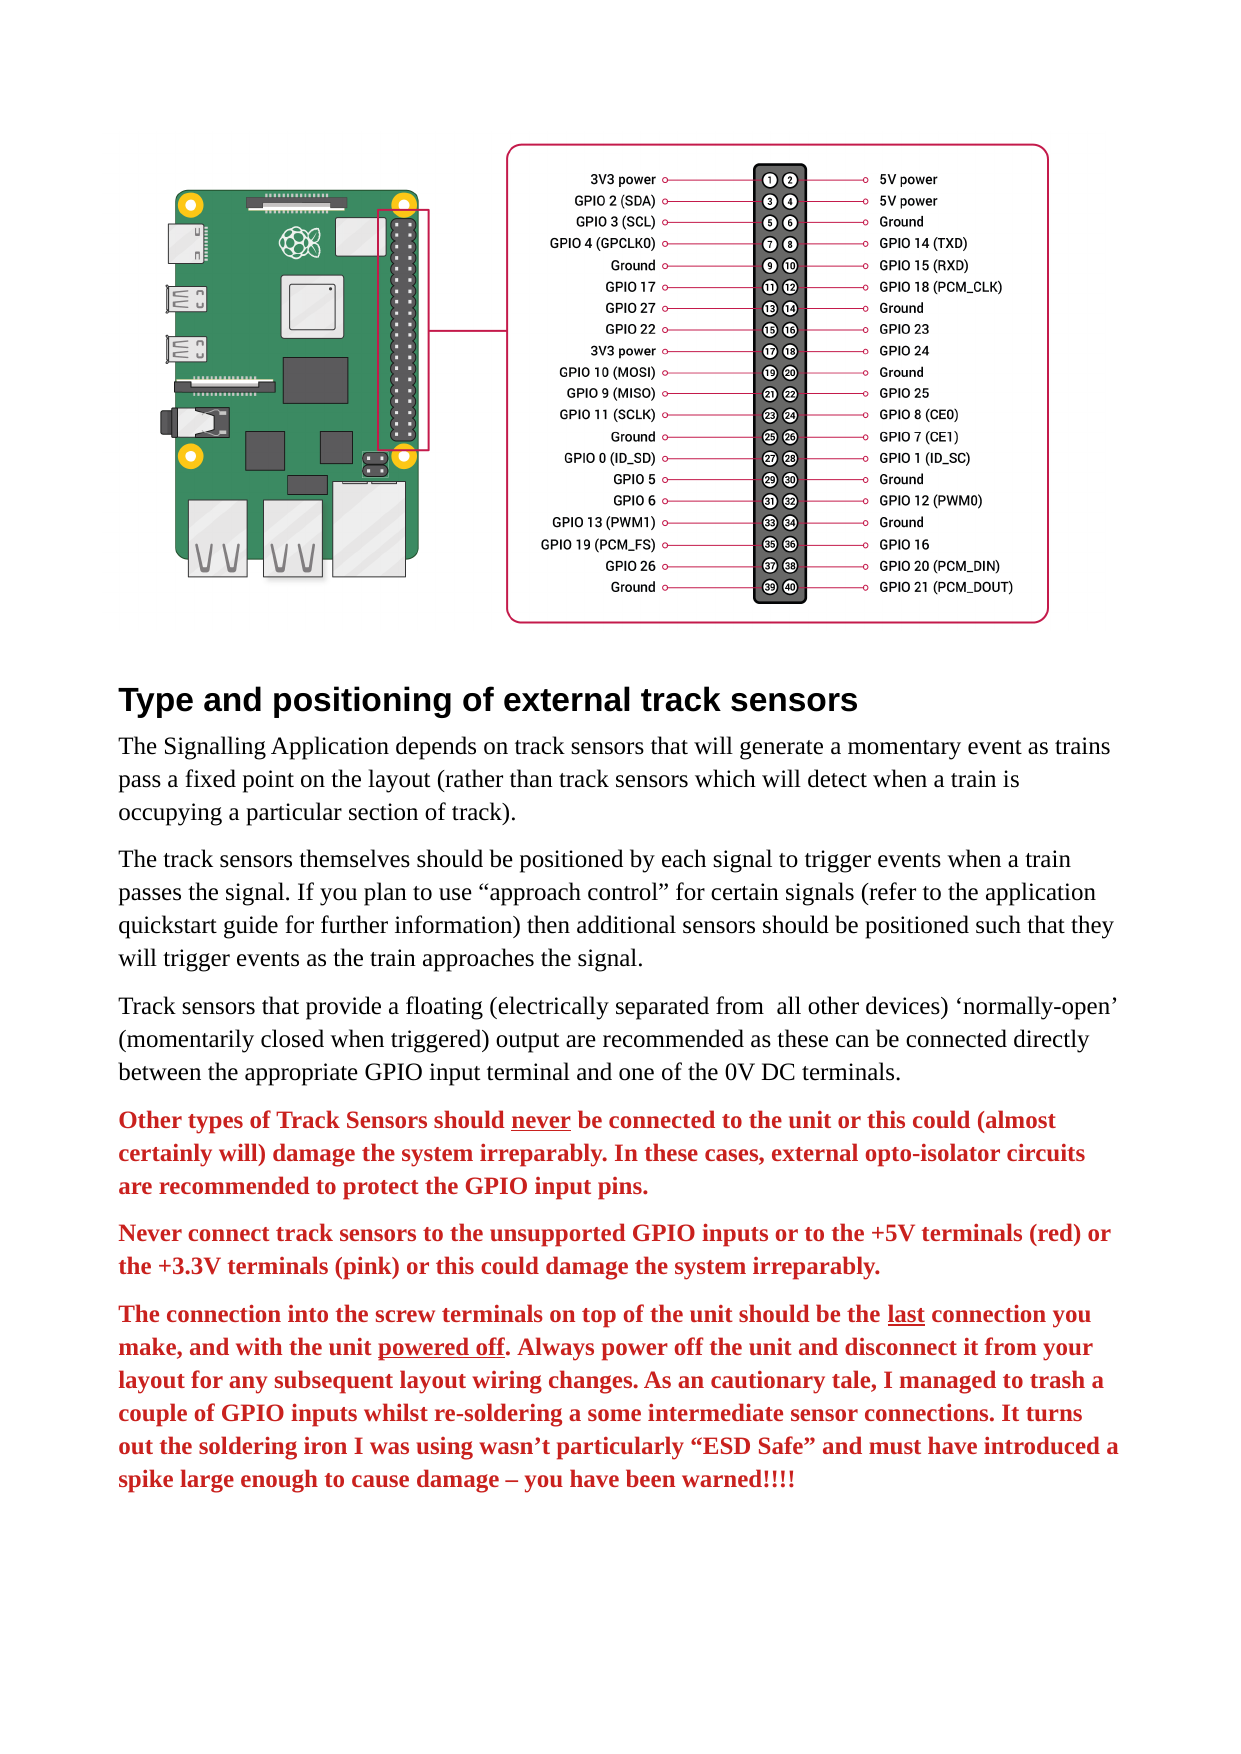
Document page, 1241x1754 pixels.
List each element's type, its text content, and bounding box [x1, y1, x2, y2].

text Other types of Track Sensors should never be connected to the unit or this could (almost certainly will) damage the system irreparably. In these cases, external opto-isolator circuits are recommended to protect the GPIO input pins. [118, 1105, 1122, 1199]
picture [102, 131, 1106, 631]
text The connection into the screw terminals on top of the unit should be the last connection you make, and with the unit powered off. Always power off the unit and disconnect it from your layout for any subsequent layout wiring changes. As an cautionary tale, I managed to trash a couple of GPIO inputs whilst re-soldering a some intermediate sensor connections. It turns out the soldering iron I was using wasn’t particularly “ESD Safe” and must have introduced a spike large enough to cause damage – you have been warned!!!! [118, 1299, 1122, 1493]
text The Signalling Application depends on track sensors that will generate a momentary event as trains pass a fixed point on the layout (rather than track sensors which will detect when a train is occupying a particular section of track). [118, 731, 1122, 826]
text Never connect track sensors to the unsupported GPIO inputs or to the +5V terminals (red) or the +3.3V terminals (pink) or this could damage the system irreparably. [118, 1218, 1122, 1280]
text The track sensors themselves should be positioned by each signal to trigger events when a train passes the signal. If you plan to use “approach control” for certain signals (refer to the application quickstart guide for further information) then additional sensors should be positioned such that they will trigger events as the train approaches the signal. [118, 844, 1122, 972]
subtitle Type and positioning of external track sensors [118, 680, 1122, 718]
text Track sensors that provide a floating (electrically separated from all other devices) ‘normally-open’ (momentarily closed when triggered) output are recommended as these can be connected directly between the appropriate GPIO input terminal and one of the 0V DC terminals. [118, 991, 1122, 1086]
